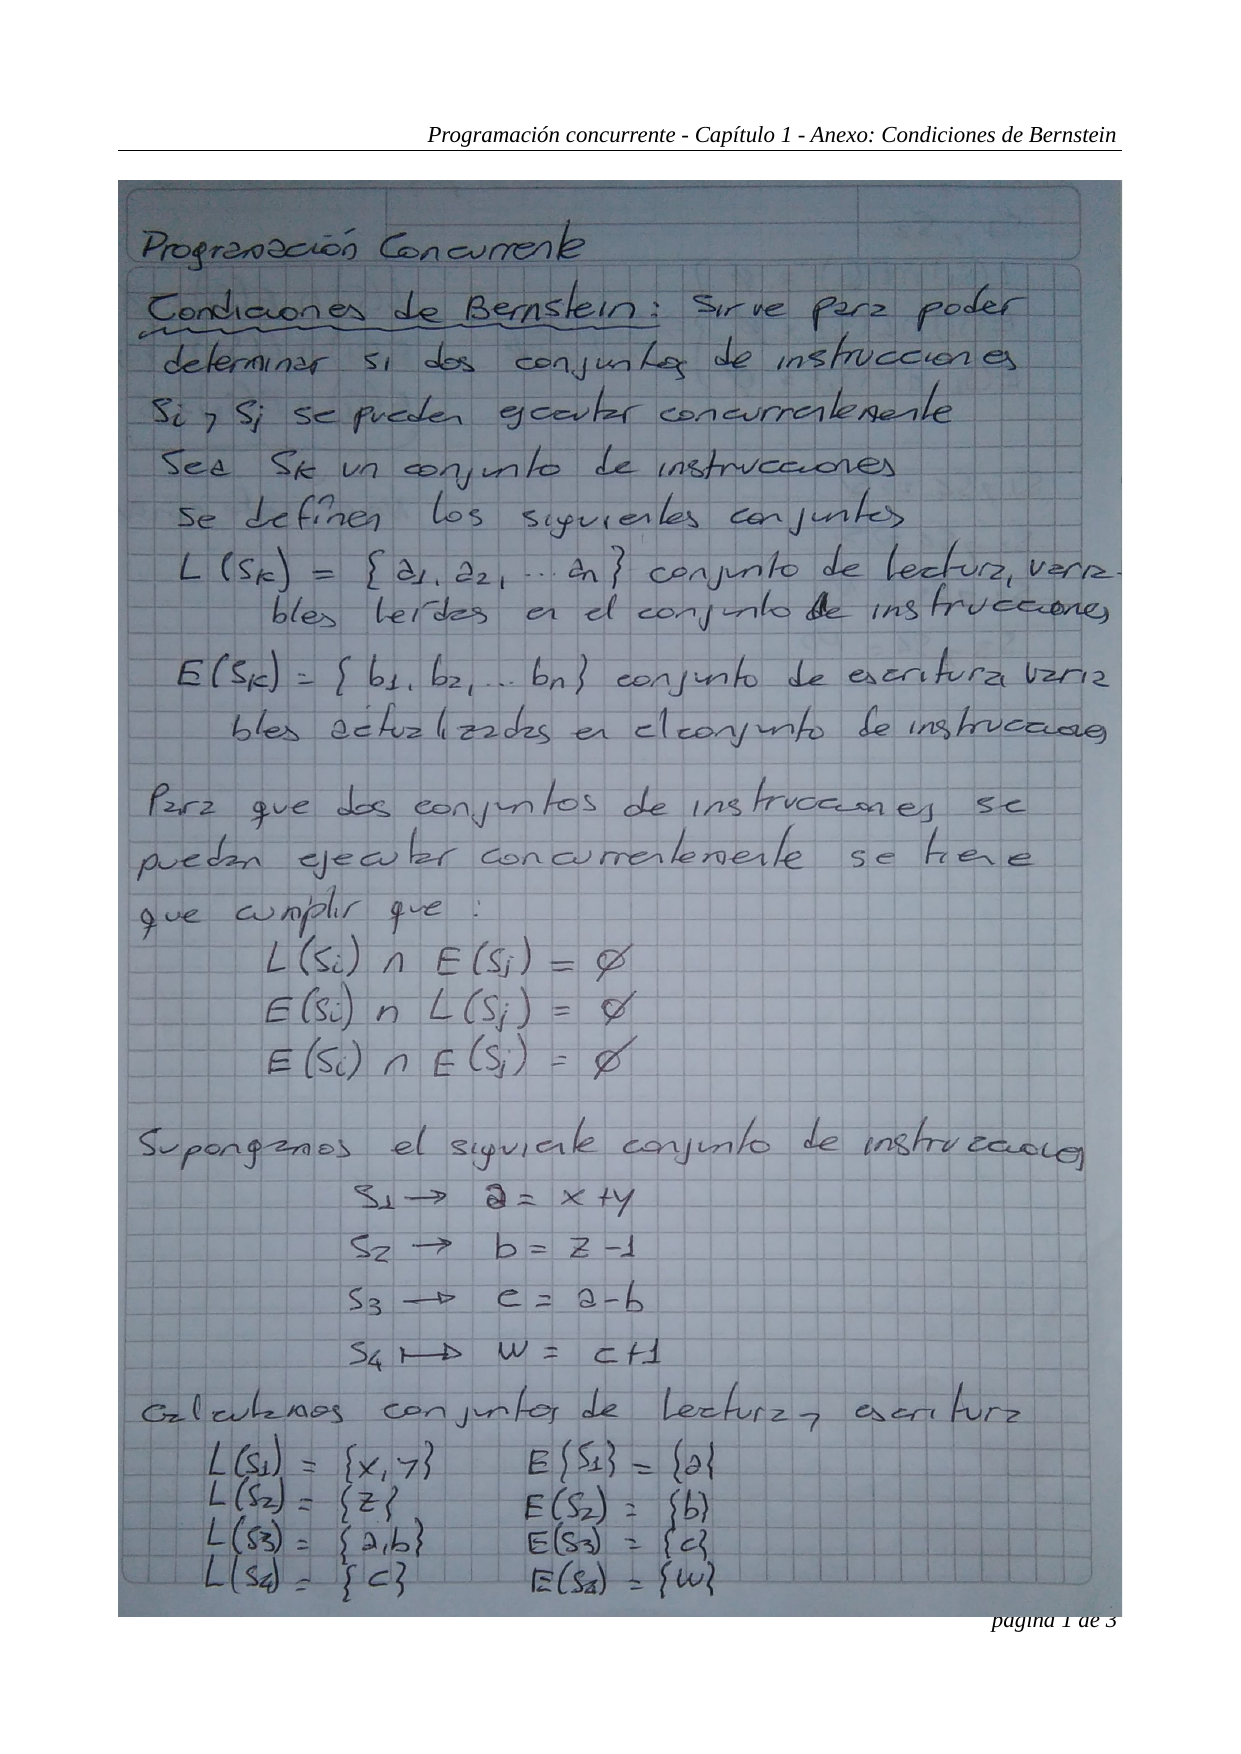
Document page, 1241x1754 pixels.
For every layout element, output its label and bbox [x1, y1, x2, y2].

picture [118, 180, 1123, 1617]
